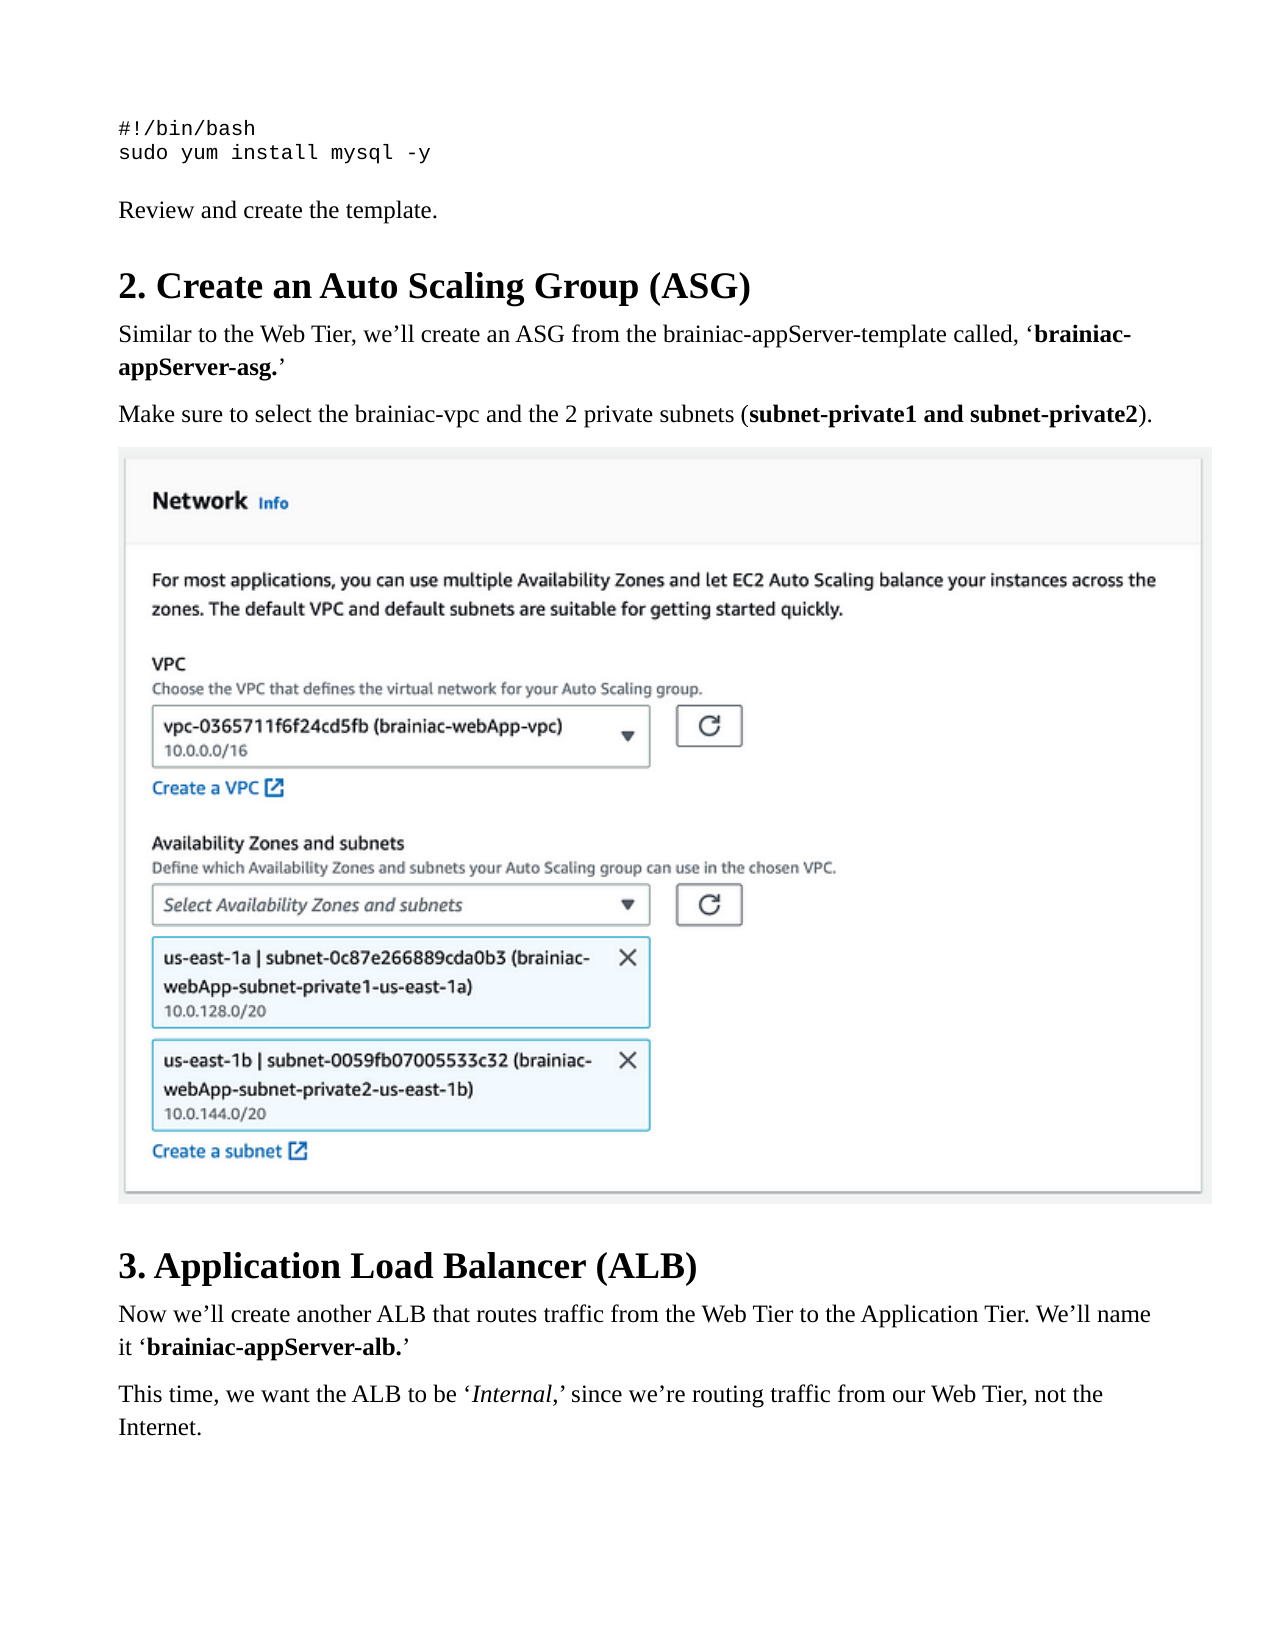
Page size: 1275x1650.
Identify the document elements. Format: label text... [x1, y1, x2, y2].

text Review and create the template. [118, 195, 1157, 224]
text Now we’ll create another ALB that routes traffic from the Web Tier to the Application Tier. We’ll name it ‘brainiac-appServer-alb.’ [118, 1299, 1157, 1361]
subtitle 2. Create an Auto Scaling Group (ASG) [118, 263, 1157, 306]
text This time, we want the ALB to be ‘Internal,’ since we’re routing traffic from our Web Tier, not the Internet. [118, 1379, 1157, 1441]
subtitle 3. Application Load Balancer (ALB) [118, 1243, 1157, 1286]
text Make sure to select the brainiac-vpc and the 2 private subnets (subnet-private1 and subnet-private2). [118, 399, 1157, 428]
text sudo yum install mysql -y [118, 142, 1157, 165]
text Similar to the Web Tier, we’ll create an ASG from the brainiac-appServer-template called, ‘brainiac-appServer-asg.’ [118, 319, 1157, 381]
text #!/bin/bash [118, 118, 1157, 142]
picture [118, 447, 1212, 1204]
